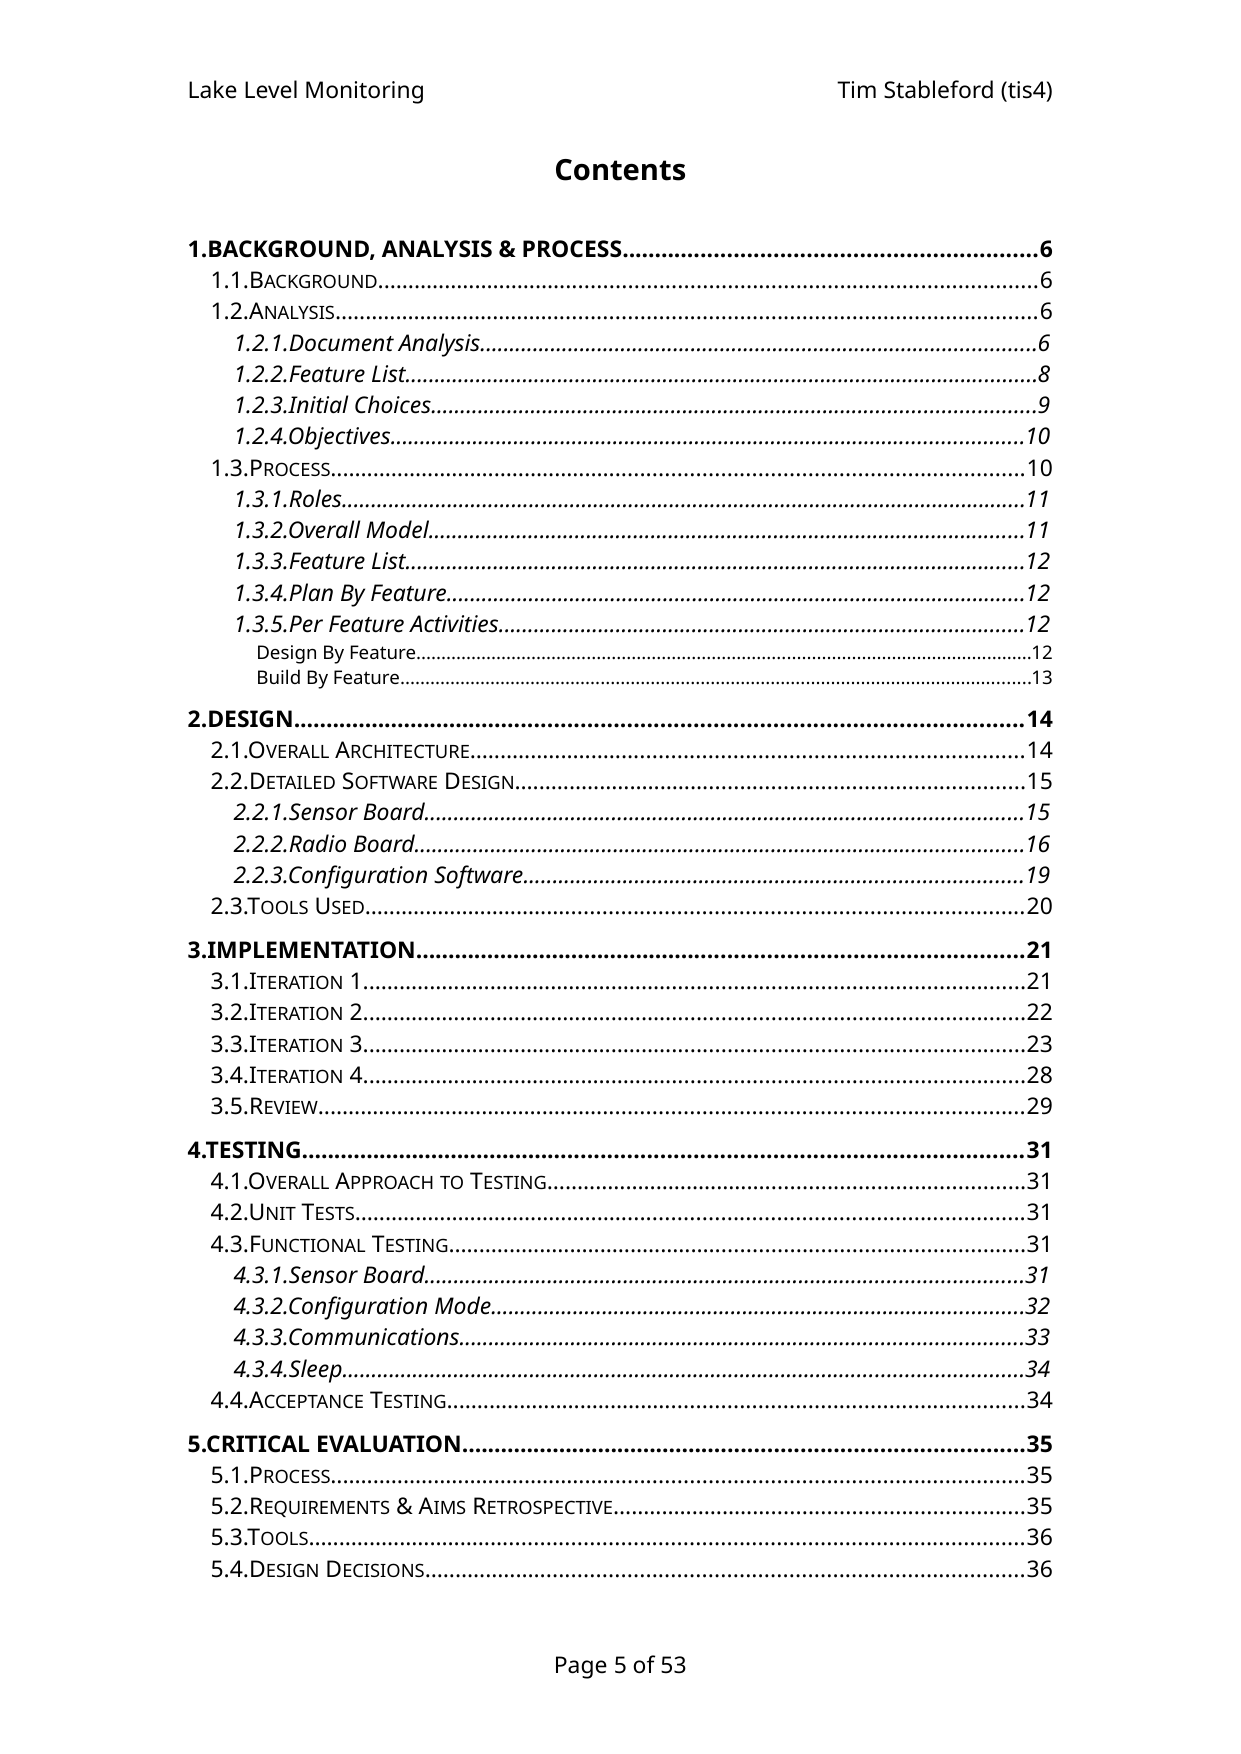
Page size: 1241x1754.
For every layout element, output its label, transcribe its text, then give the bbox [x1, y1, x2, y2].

text 5.2.Requirements & Aims Retrospective 35 [210, 1490, 1053, 1521]
text 3.Implementation 21 [187, 934, 1053, 965]
text 4.3.Functional Testing 31 [210, 1228, 1053, 1259]
text 1.Background, Analysis & Process 6 [187, 233, 1053, 264]
text 3.2.Iteration 2 22 [210, 996, 1053, 1028]
text 5.Critical Evaluation 35 [187, 1428, 1053, 1459]
text 2.2.3.Configuration Software 19 [233, 859, 1053, 890]
text 2.Design 14 [187, 703, 1053, 734]
text 4.Testing 31 [187, 1134, 1053, 1165]
text 3.3.Iteration 3 23 [210, 1028, 1053, 1059]
text Design By Feature 12 [256, 639, 1053, 664]
text 5.4.Design Decisions 36 [210, 1553, 1053, 1584]
text 2.3.Tools Used 20 [210, 890, 1053, 921]
text 4.3.2.Configuration Mode 32 [233, 1290, 1053, 1321]
text 2.2.1.Sensor Board 15 [233, 796, 1053, 828]
text 1.2.1.Document Analysis 6 [233, 327, 1053, 358]
text 1.3.5.Per Feature Activities 12 [233, 608, 1053, 639]
text 1.3.2.Overall Model 11 [233, 514, 1053, 545]
text 4.2.Unit Tests 31 [210, 1196, 1053, 1228]
text 5.3.Tools 36 [210, 1521, 1053, 1553]
text Build By Feature 13 [256, 664, 1053, 690]
text 1.3.3.Feature List 12 [233, 545, 1053, 577]
text 1.1.Background 6 [210, 264, 1053, 295]
text 3.4.Iteration 4 28 [210, 1059, 1053, 1090]
text 1.2.Analysis 6 [210, 295, 1053, 327]
text 4.3.1.Sensor Board. 31 [233, 1259, 1053, 1290]
text 4.1.Overall Approach to Testing 31 [210, 1165, 1053, 1196]
text 3.1.Iteration 1 21 [210, 965, 1053, 996]
text 1.3.4.Plan By Feature 12 [233, 577, 1053, 608]
text 1.3.Process 10 [210, 452, 1053, 483]
text 5.1.Process 35 [210, 1459, 1053, 1490]
text 4.3.3.Communications 33 [233, 1321, 1053, 1353]
text 3.5.Review 29 [210, 1090, 1053, 1121]
text 2.2.2.Radio Board 16 [233, 828, 1053, 859]
text 1.2.3.Initial Choices 9 [233, 389, 1053, 420]
text 4.3.4.Sleep 34 [233, 1353, 1053, 1384]
text 1.2.2.Feature List 8 [233, 358, 1053, 389]
text 2.2.Detailed Software Design 15 [210, 765, 1053, 796]
text 1.3.1.Roles 11 [233, 483, 1053, 514]
text 1.2.4.Objectives 10 [233, 420, 1053, 452]
text 2.1.Overall Architecture 14 [210, 734, 1053, 765]
text Contents [187, 149, 1053, 189]
text 4.4.Acceptance Testing 34 [210, 1384, 1053, 1415]
